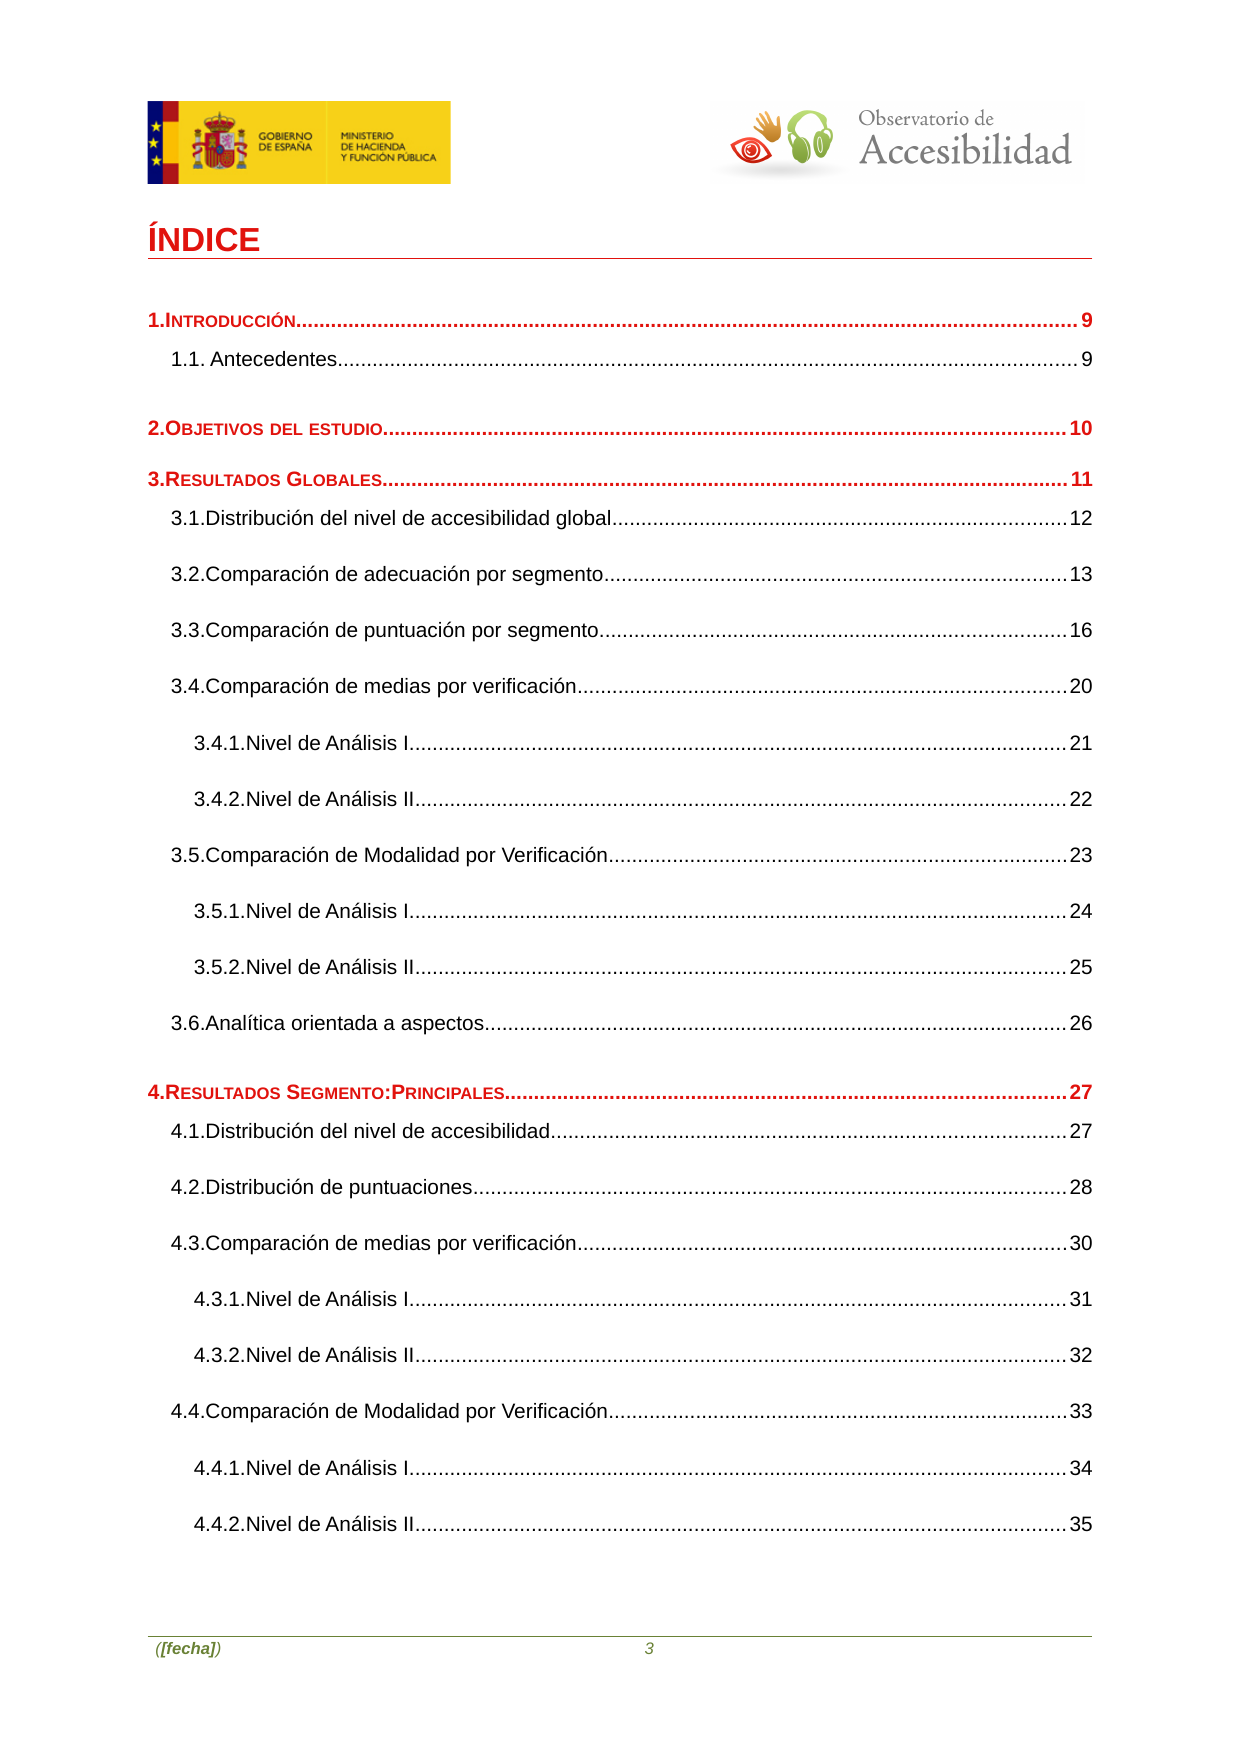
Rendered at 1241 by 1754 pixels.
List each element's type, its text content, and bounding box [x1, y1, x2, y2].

text 4.4.2.Nivel de Análisis II 35 [193, 1512, 1092, 1536]
text 4.2.Distribución de puntuaciones 28 [171, 1175, 1092, 1199]
text Índice [148, 220, 1092, 258]
text 3.Resultados Globales 11 [148, 467, 1092, 491]
text 3.1.Distribución del nivel de accesibilidad global 12 [171, 506, 1092, 530]
text 4.3.2.Nivel de Análisis II 32 [193, 1343, 1092, 1367]
picture [710, 101, 1086, 184]
text 3.5.Comparación de Modalidad por Verificación 23 [171, 843, 1092, 867]
text 4.Resultados Segmento:Principales 27 [148, 1080, 1092, 1104]
text 3.4.Comparación de medias por verificación 20 [171, 674, 1092, 698]
picture [147, 101, 451, 184]
text 4.4.1.Nivel de Análisis I 34 [193, 1456, 1092, 1479]
text 4.1.Distribución del nivel de accesibilidad 27 [171, 1119, 1092, 1143]
text 3.4.2.Nivel de Análisis II 22 [193, 787, 1092, 811]
text 4.3.1.Nivel de Análisis I 31 [193, 1287, 1092, 1311]
text 2.Objetivos del estudio 10 [148, 416, 1092, 439]
text 3.3.Comparación de puntuación por segmento 16 [171, 618, 1092, 642]
text 3.6.Analítica orientada a aspectos 26 [171, 1011, 1092, 1035]
text 3.5.2.Nivel de Análisis II 25 [193, 955, 1092, 979]
text 3.5.1.Nivel de Análisis I 24 [193, 899, 1092, 923]
text 1.Introducción 9 [148, 308, 1092, 332]
text 1.1. Antecedentes 9 [171, 347, 1092, 371]
text 3.4.1.Nivel de Análisis I 21 [193, 730, 1092, 754]
text 4.3.Comparación de medias por verificación 30 [171, 1231, 1092, 1255]
text 4.4.Comparación de Modalidad por Verificación 33 [171, 1399, 1092, 1423]
text 3.2.Comparación de adecuación por segmento 13 [171, 562, 1092, 586]
